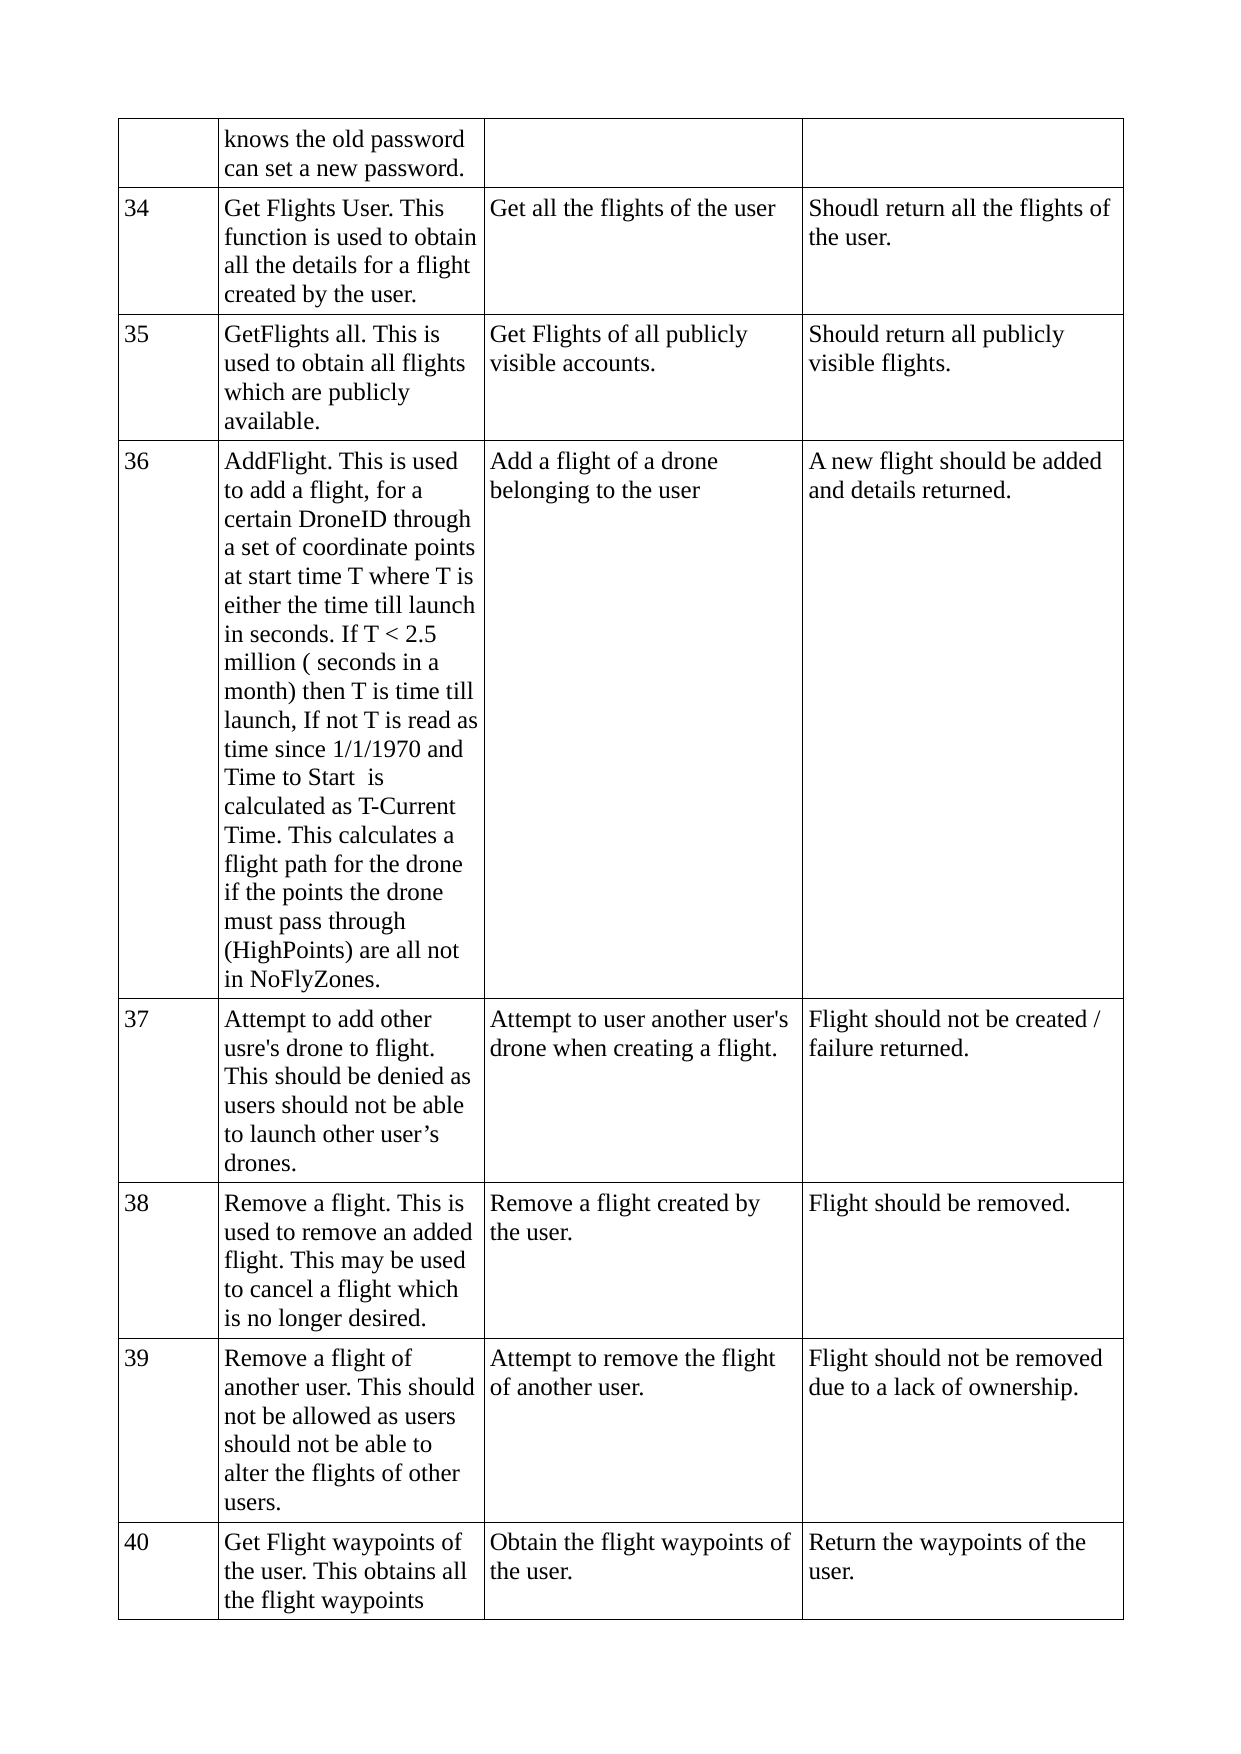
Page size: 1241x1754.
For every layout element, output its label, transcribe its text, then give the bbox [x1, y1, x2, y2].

table_cell [803, 119, 1123, 187]
table_cell A new flight should be added and details returned. [803, 441, 1123, 998]
table_cell Get all the flights of the user [485, 188, 802, 314]
table_cell Flight should not be created / failure returned. [803, 999, 1123, 1182]
table_cell 37 [119, 999, 218, 1182]
table_cell Remove a flight. This is used to remove an added flight. This may be used to cancel a flight which is no longer desired. [219, 1183, 484, 1337]
table_cell [485, 119, 802, 187]
table_cell Attempt to add other usre's drone to flight. This should be denied as users should not be able to launch other user’s drones. [219, 999, 484, 1182]
table_cell Get Flights of all publicly visible accounts. [485, 315, 802, 440]
table_cell GetFlights all. This is used to obtain all flights which are publicly available. [219, 315, 484, 440]
table_cell Flight should not be removed due to a lack of ownership. [803, 1339, 1123, 1522]
table_cell 38 [119, 1183, 218, 1337]
table_cell 40 [119, 1523, 218, 1619]
table_cell 39 [119, 1339, 218, 1522]
table_cell 36 [119, 441, 218, 998]
table_cell Attempt to remove the flight of another user. [485, 1339, 802, 1522]
table_cell Attempt to user another user's drone when creating a flight. [485, 999, 802, 1182]
table_cell AddFlight. This is used to add a flight, for a certain DroneID through a set of coordinate points at start time T where T is either the time till launch in seconds. If T < 2.5 million ( seconds in a month) then T is time till launch, If not T is read as time since 1/1/1970 and Time to Start is calculated as T-Current Time. This calculates a flight path for the drone if the points the drone must pass through (HighPoints) are all not in NoFlyZones. [219, 441, 484, 998]
table_cell Remove a flight of another user. This should not be allowed as users should not be able to alter the flights of other users. [219, 1339, 484, 1522]
table_cell 35 [119, 315, 218, 440]
table_cell Obtain the flight waypoints of the user. [485, 1523, 802, 1619]
table_cell Should return all publicly visible flights. [803, 315, 1123, 440]
table_cell 34 [119, 188, 218, 314]
table_cell knows the old password can set a new password. [219, 119, 484, 187]
table_cell [119, 119, 218, 187]
table_cell Return the waypoints of the user. [803, 1523, 1123, 1619]
table_cell Flight should be removed. [803, 1183, 1123, 1337]
table_cell Get Flight waypoints of the user. This obtains all the flight waypoints [219, 1523, 484, 1619]
table_cell Shoudl return all the flights of the user. [803, 188, 1123, 314]
table_cell Add a flight of a drone belonging to the user [485, 441, 802, 998]
table_cell Remove a flight created by the user. [485, 1183, 802, 1337]
table_cell Get Flights User. This function is used to obtain all the details for a flight created by the user. [219, 188, 484, 314]
